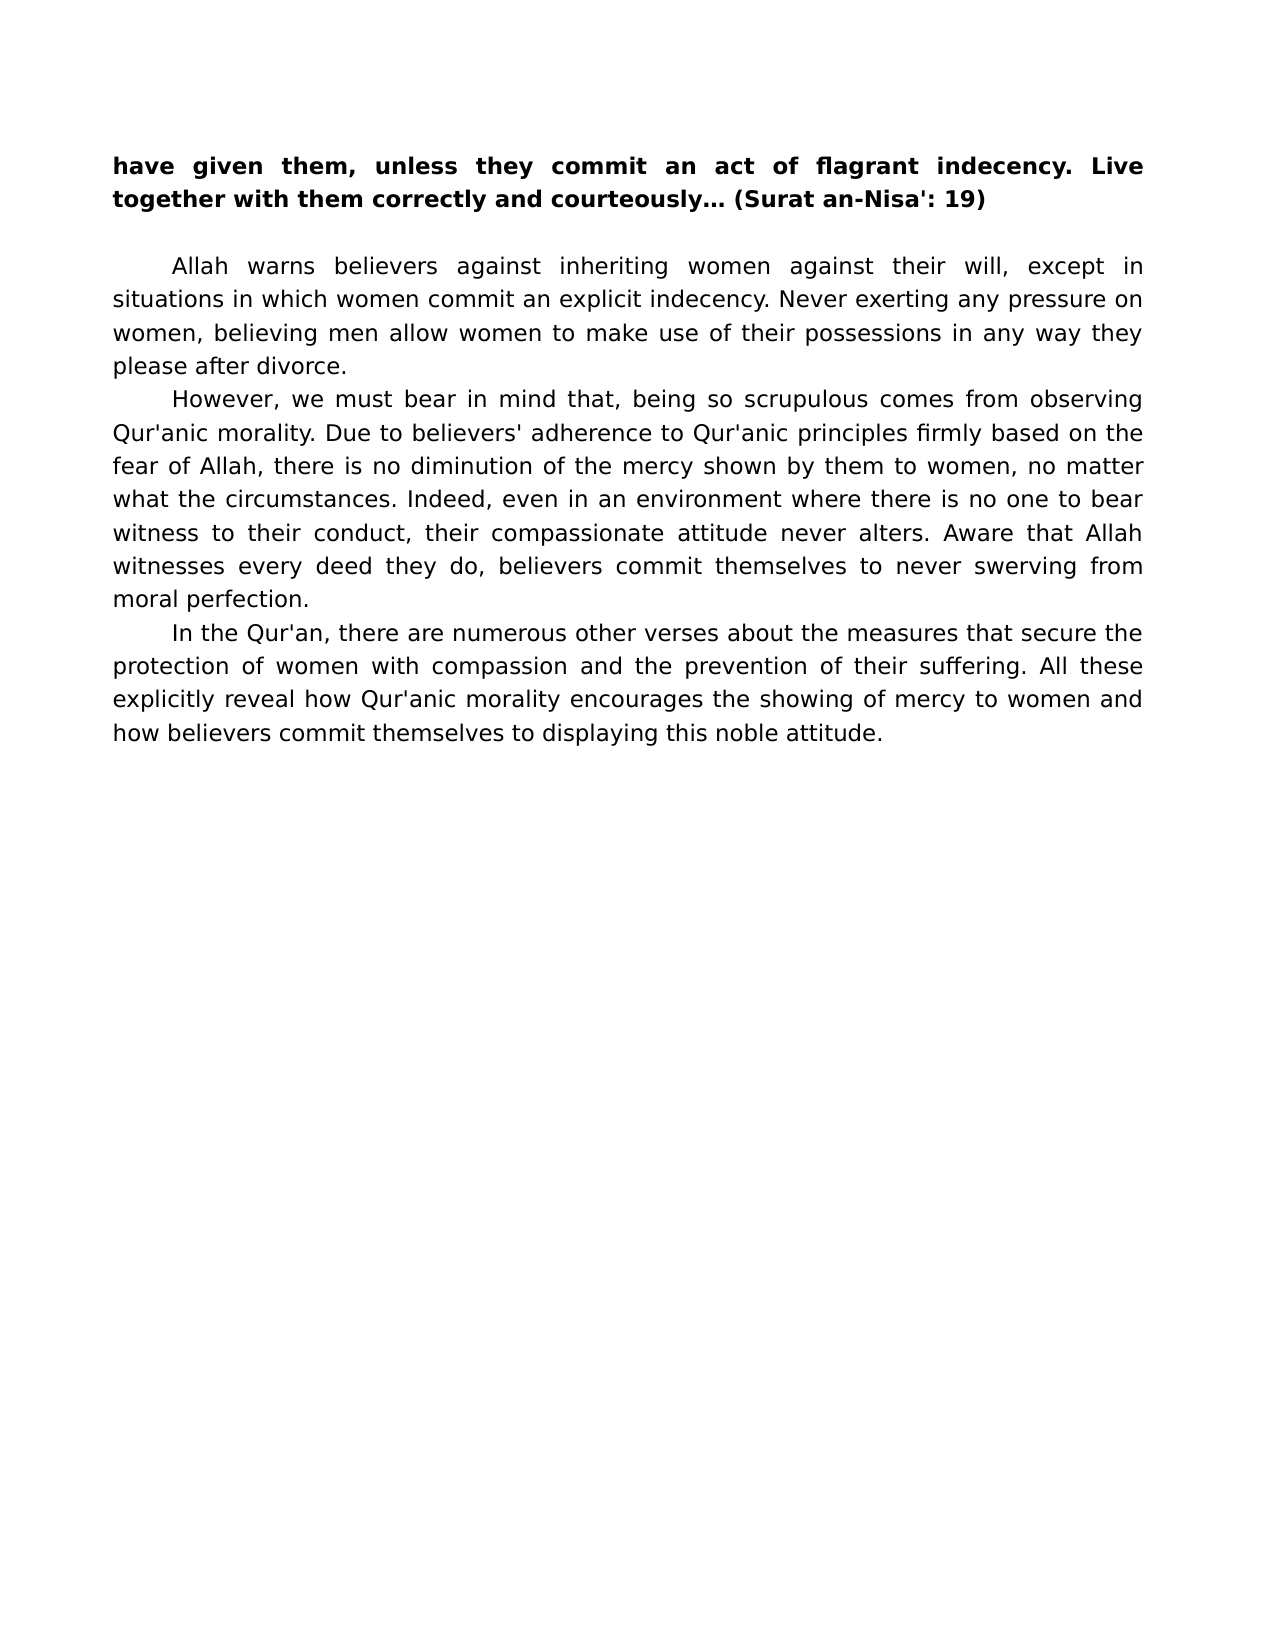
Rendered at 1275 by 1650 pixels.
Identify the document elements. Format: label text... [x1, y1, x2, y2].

text have given them, unless they commit an act of flagrant indecency. Live together with them correctly and courteously… (Surat an-Nisa': 19) [112, 148, 1145, 214]
text Allah warns believers against inheriting women against their will, except in situations in which women commit an explicit indecency. Never exerting any pressure on women, believing men allow women to make use of their possessions in any way they please after divorce. [112, 248, 1145, 381]
text However, we must bear in mind that, being so scrupulous comes from observing Qur'anic morality. Due to believers' adherence to Qur'anic principles firmly based on the fear of Allah, there is no diminution of the mercy shown by them to women, no matter what the circumstances. Indeed, even in an environment where there is no one to bear witness to their conduct, their compassionate attitude never alters. Aware that Allah witnesses every deed they do, believers commit themselves to never swerving from moral perfection. [112, 381, 1145, 614]
text In the Qur'an, there are numerous other verses about the measures that secure the protection of women with compassion and the prevention of their suffering. All these explicitly reveal how Qur'anic morality encourages the showing of mercy to women and how believers commit themselves to displaying this noble attitude. [112, 614, 1145, 748]
